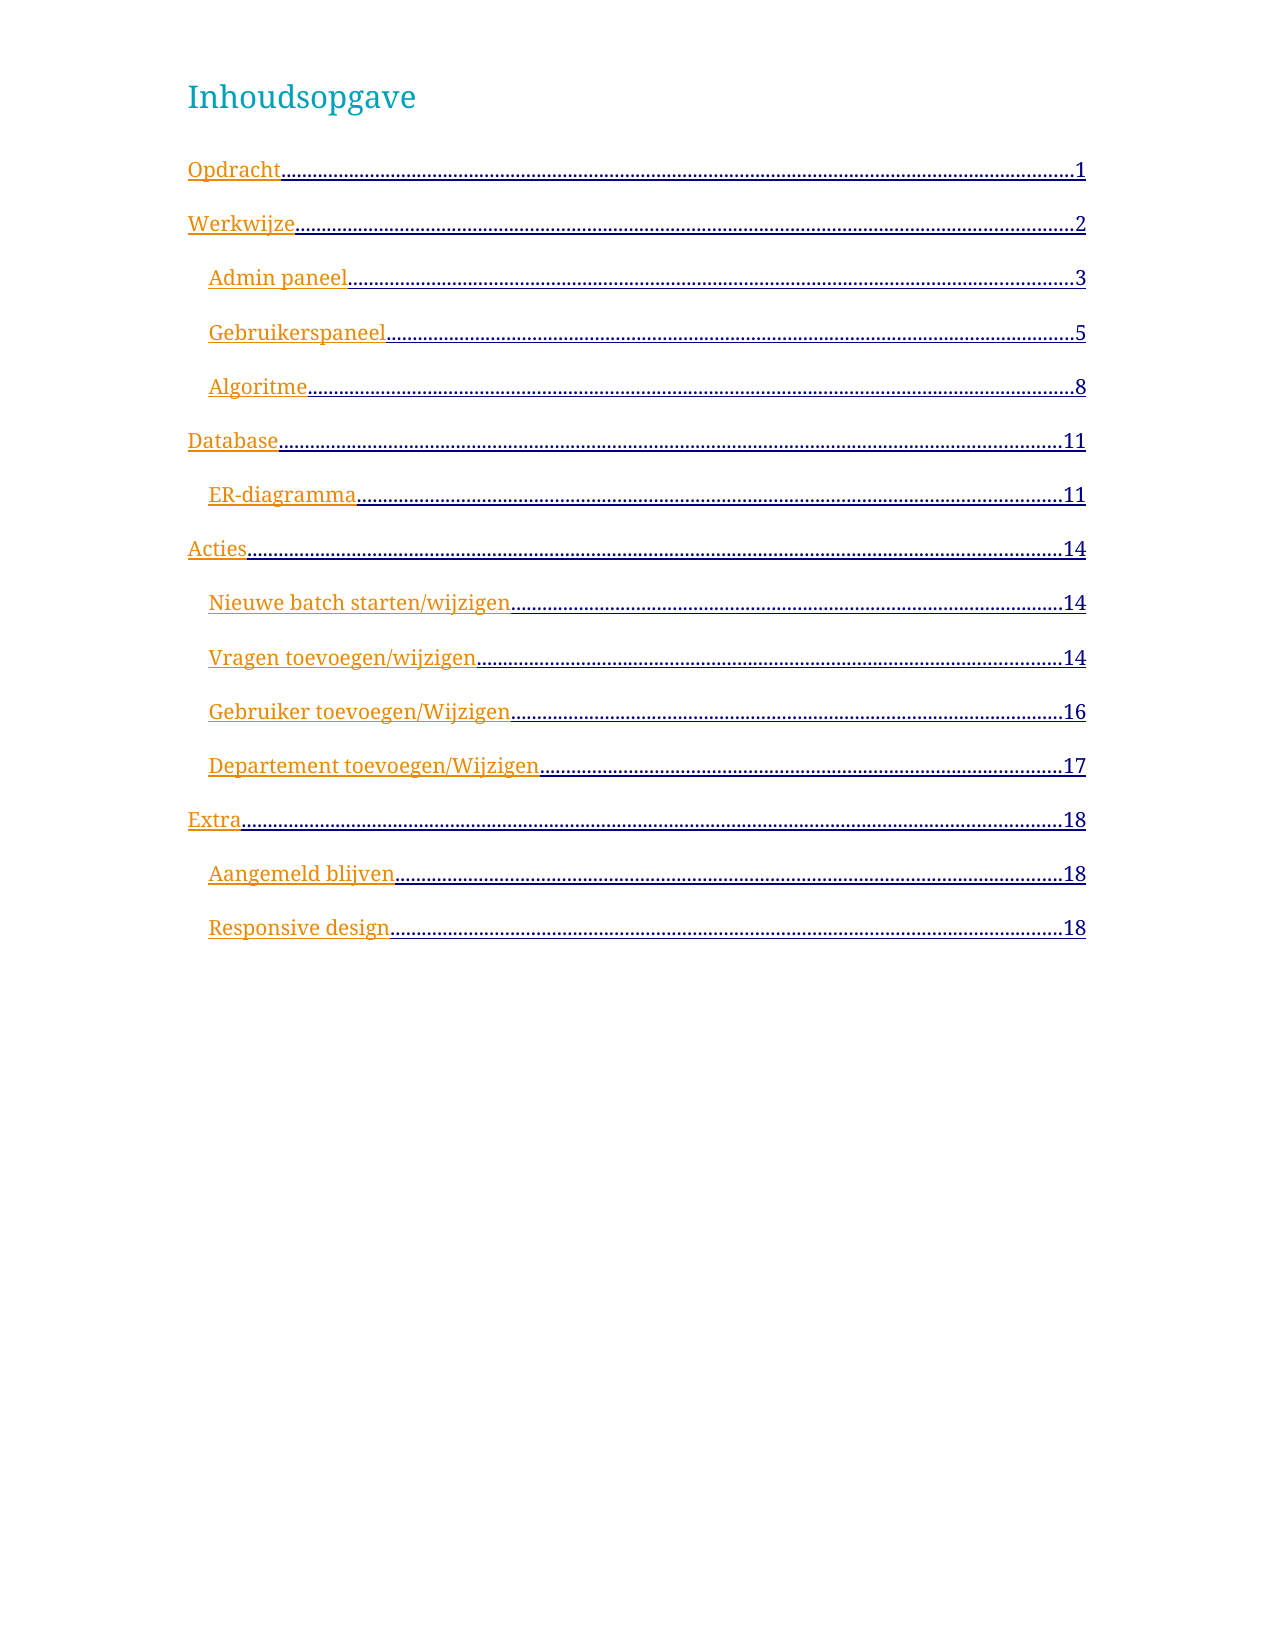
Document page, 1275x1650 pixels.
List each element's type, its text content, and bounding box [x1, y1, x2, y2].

text Acties 14 [187, 534, 1087, 563]
subtitle Inhoudsopgave [187, 75, 1087, 118]
text Gebruiker toevoegen/Wijzigen 16 [208, 697, 1087, 725]
text Gebruikerspaneel 5 [208, 318, 1087, 346]
text Werkwijze 2 [187, 209, 1087, 238]
text ER-diagramma 11 [208, 480, 1087, 508]
text Admin paneel 3 [208, 263, 1087, 292]
text Database 11 [187, 426, 1087, 454]
text Opdracht 1 [187, 155, 1087, 183]
text Algoritme 8 [208, 372, 1087, 400]
text Responsive design 18 [208, 913, 1087, 942]
text Aangemeld blijven 18 [208, 859, 1087, 888]
text Vragen toevoegen/wijzigen 14 [208, 643, 1087, 671]
text Nieuwe batch starten/wijzigen 14 [208, 588, 1087, 617]
text Extra 18 [187, 805, 1087, 833]
text Departement toevoegen/Wijzigen 17 [208, 751, 1087, 779]
